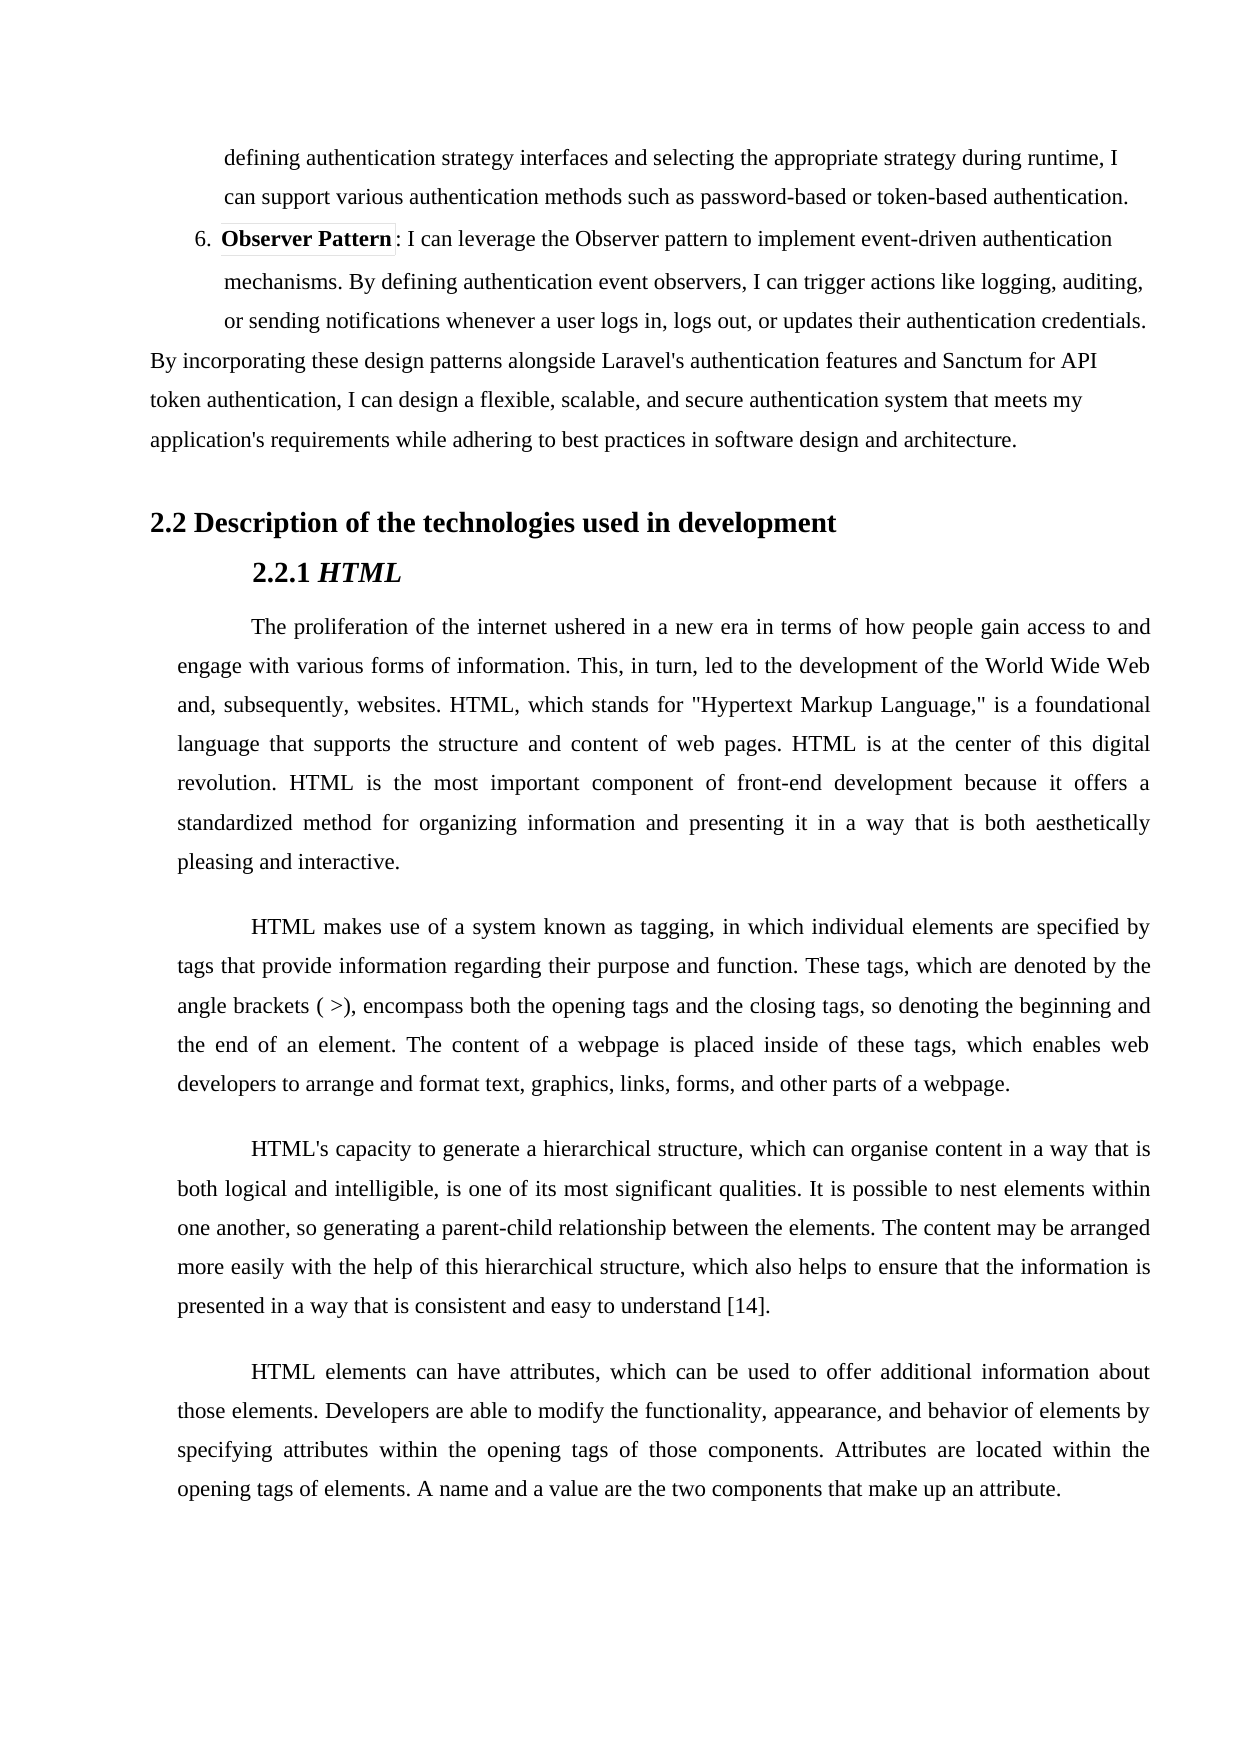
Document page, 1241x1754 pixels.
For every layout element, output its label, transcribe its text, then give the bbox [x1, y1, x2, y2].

text By incorporating these design patterns alongside Laravel's authentication features and Sanctum for API token authentication, I can design a flexible, scalable, and secure authentication system that meets my application's requirements while adhering to best practices in software design and architecture. [150, 347, 1152, 452]
list Observer Pattern: I can leverage the Observer pattern to implement event-driven authentication mechanisms. By defining authentication event observers, I can trigger actions like logging, auditing, or sending notifications whenever a user logs in, logs out, or updates their authentication credentials. [194, 222, 1152, 334]
text HTML makes use of a system known as tagging, in which individual elements are specified by tags that provide information regarding their purpose and function. These tags, which are denoted by the angle brackets ( >), encompass both the opening tags and the closing tags, so denoting the beginning and the end of an element. The content of a webpage is placed inside of these tags, which enables web developers to arrange and format text, graphics, links, forms, and other parts of a webpage. [177, 913, 1152, 1096]
text 2.2.1 HTML [252, 555, 1152, 589]
list defining authentication strategy interfaces and selecting the appropriate strategy during runtime, I can support various authentication methods such as password-based or token-based authentication. [194, 143, 1152, 209]
text HTML elements can have attributes, which can be used to offer additional information about those elements. Developers are able to modify the functionality, appearance, and behavior of elements by specifying attributes within the opening tags of those components. Attributes are located within the opening tags of elements. A name and a value are the two components that make up an attribute. [177, 1358, 1152, 1501]
text The proliferation of the internet ushered in a new era in terms of how people gain access to and engage with various forms of information. This, in turn, led to the development of the World Wide Web and, subsequently, websites. HTML, which stands for "Hypertext Markup Language," is a foundational language that supports the structure and content of web pages. HTML is at the center of this digital revolution. HTML is the most important component of front-end development because it offers a standardized method for organizing information and presenting it in a way that is both aesthetically pleasing and interactive. [177, 613, 1152, 874]
text 2.2 Description of the technologies used in development [150, 505, 1152, 538]
text HTML's capacity to generate a hierarchical structure, which can organise content in a way that is both logical and intelligible, is one of its most significant qualities. It is possible to nest elements within one another, so generating a parent-child relationship between the elements. The content may be arranged more easily with the help of this hierarchical structure, which also helps to ensure that the information is presented in a way that is consistent and easy to understand [14]. [177, 1136, 1152, 1318]
